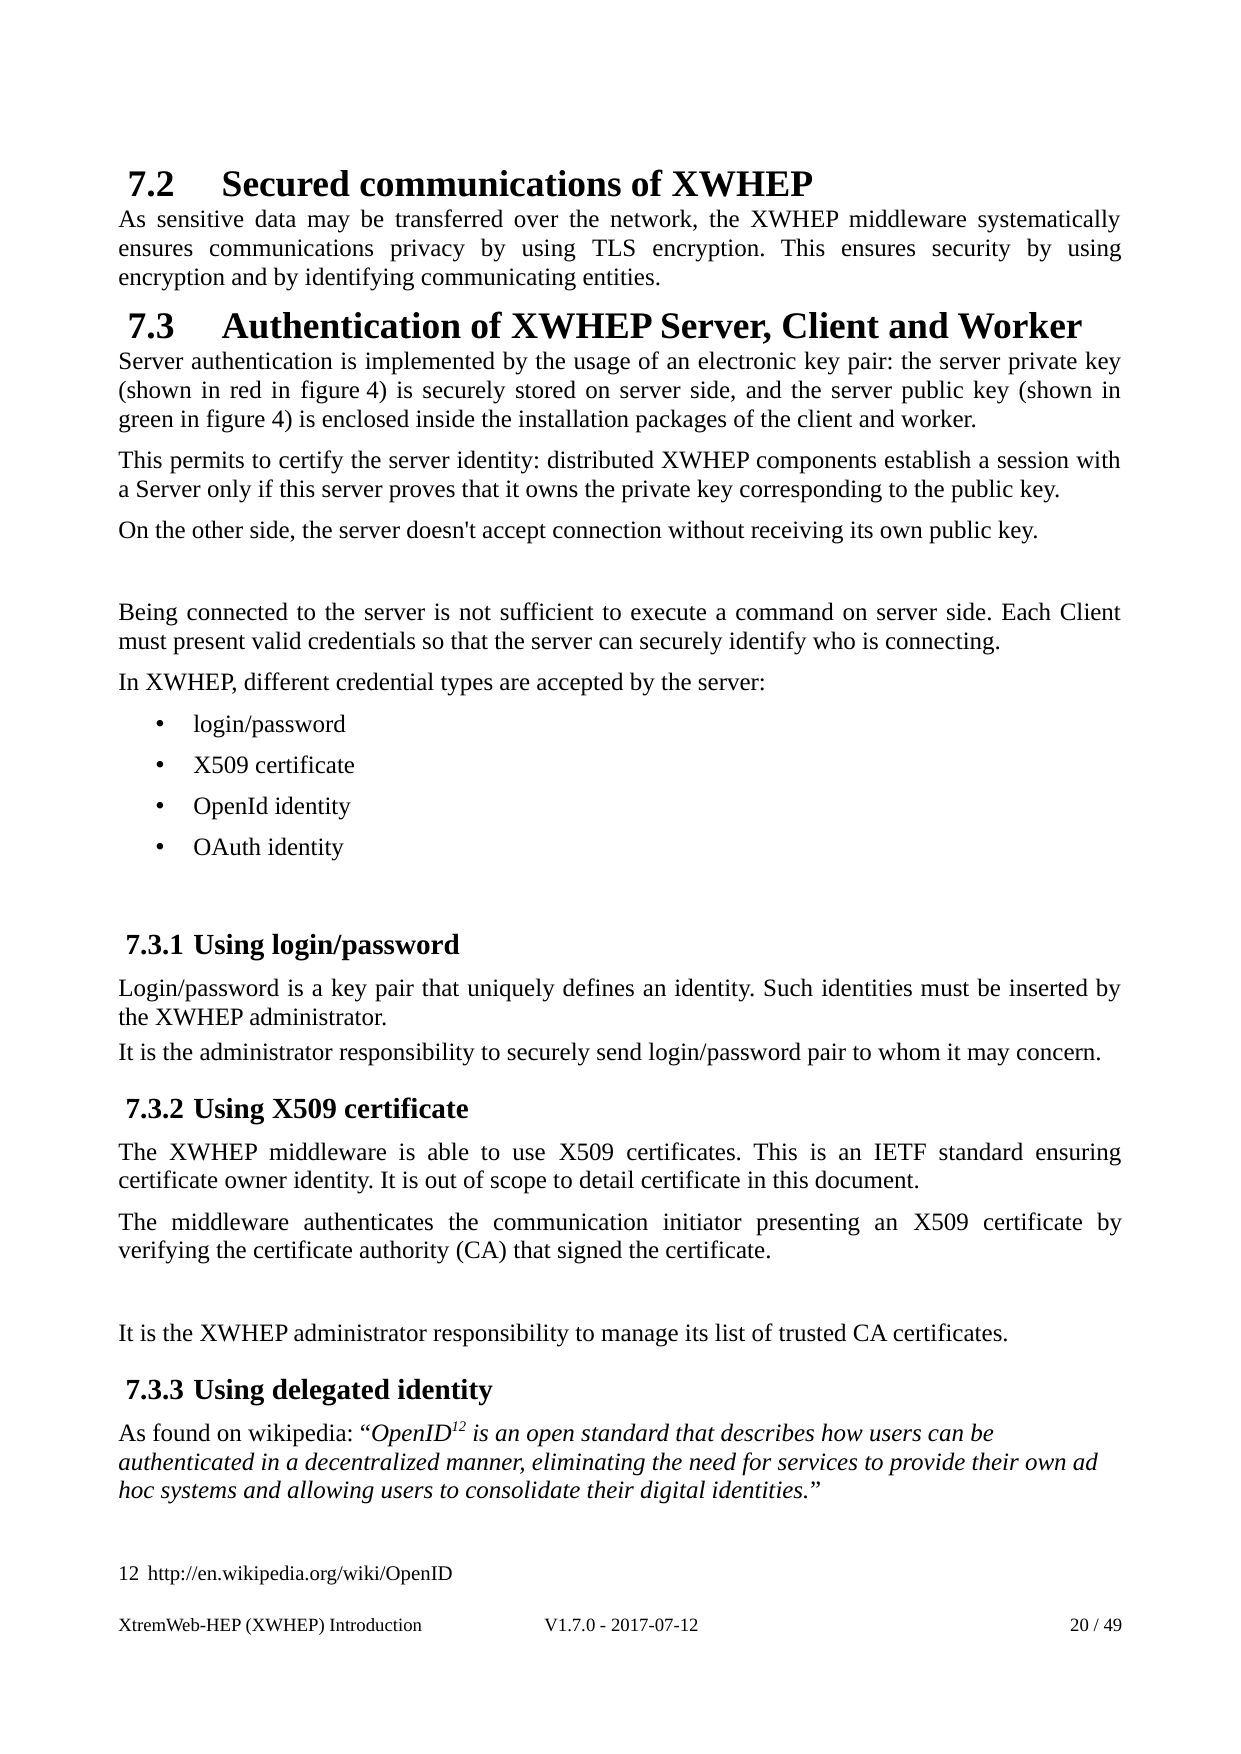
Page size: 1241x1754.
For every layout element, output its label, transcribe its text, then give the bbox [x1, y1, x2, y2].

text In XWHEP, different credential types are accepted by the server: [118, 667, 1122, 696]
text This permits to certify the server identity: distributed XWHEP components establish a session with a Server only if this server proves that it owns the private key corresponding to the public key. [118, 445, 1122, 502]
subtitle Using login/password [118, 927, 1122, 961]
text The middleware authenticates the communication initiator presenting an X509 certificate by verifying the certificate authority (CA) that signed the certificate. [118, 1207, 1122, 1264]
subtitle Using X509 certificate [118, 1091, 1122, 1124]
list login/password [156, 709, 1122, 737]
list X509 certificate [156, 750, 1122, 779]
text http://en.wikipedia.org/wiki/OpenID [118, 1561, 1122, 1585]
subtitle Secured communications of XWHEP [118, 161, 1122, 204]
text It is the administrator responsibility to securely send login/password pair to whom it may concern. [118, 1037, 1122, 1066]
subtitle Using delegated identity [118, 1372, 1122, 1405]
text As found on wikipedia: “OpenID is an open standard that describes how users can be authenticated in a decentralized manner, eliminating the need for services to provide their own ad hoc systems and allowing users to consolidate their digital identities.” [118, 1418, 1122, 1504]
text Login/password is a key pair that uniquely defines an identity. Such identities must be inserted by the XWHEP administrator. [118, 973, 1122, 1031]
text On the other side, the server doesn't accept connection without receiving its own public key. [118, 515, 1122, 544]
text The XWHEP middleware is able to use X509 certificates. This is an IETF standard ensuring certificate owner identity. It is out of scope to detail certificate in this document. [118, 1137, 1122, 1194]
subtitle Authentication of XWHEP Server, Client and Worker [118, 303, 1122, 346]
text As sensitive data may be transferred over the network, the XWHEP middleware systematically ensures communications privacy by using TLS encryption. This ensures security by using encryption and by identifying communicating entities. [118, 204, 1122, 291]
list OAuth identity [156, 832, 1122, 861]
text Being connected to the server is not sufficient to execute a command on server side. Each Client must present valid credentials so that the server can securely identify who is connecting. [118, 597, 1122, 655]
text Server authentication is implemented by the usage of an electronic key pair: the server private key (shown in red in figure 4) is securely stored on server side, and the server public key (shown in green in figure 4) is enclosed inside the installation packages of the client and worker. [118, 346, 1122, 432]
list OpenId identity [156, 791, 1122, 820]
text It is the XWHEP administrator responsibility to manage its list of trusted CA certificates. [118, 1318, 1122, 1347]
